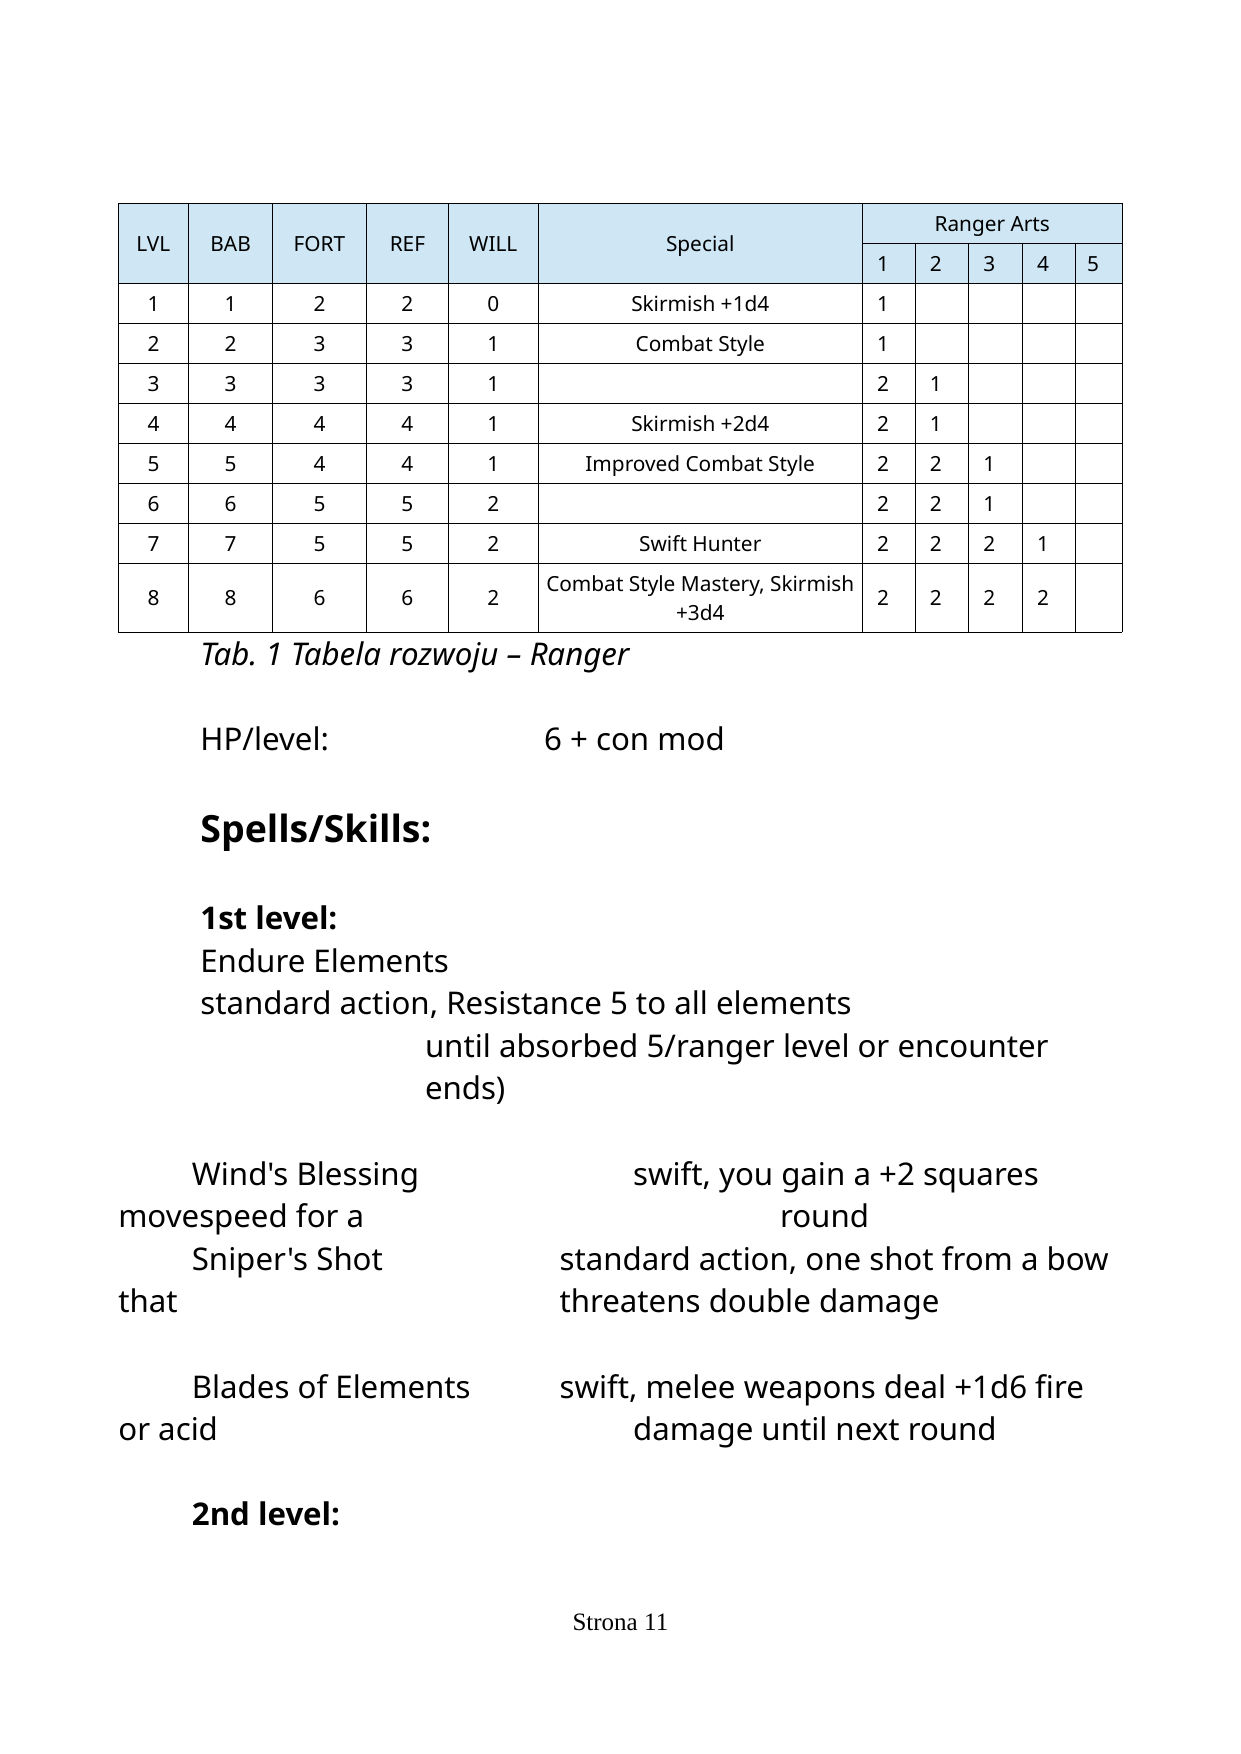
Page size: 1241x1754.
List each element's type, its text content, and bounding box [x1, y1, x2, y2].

table_cell [1023, 324, 1075, 363]
table_cell [1076, 324, 1122, 363]
table_cell Combat Style [539, 324, 862, 363]
table_cell 1 [449, 404, 538, 443]
table_cell 3 [367, 364, 448, 403]
table_cell [1023, 284, 1075, 323]
table_cell 2 [863, 524, 915, 563]
table_cell [1076, 564, 1122, 632]
table_cell [1023, 404, 1075, 443]
table_header BAB [189, 204, 272, 283]
table_cell 2 [916, 244, 968, 283]
table_cell 1 [916, 364, 968, 403]
table_cell 5 [367, 524, 448, 563]
table_cell 2 [969, 564, 1022, 632]
text Wind's Blessing swift, you gain a +2 squares movespeed for a round [118, 1109, 1122, 1237]
table_cell 1 [449, 324, 538, 363]
table_cell [1076, 484, 1122, 523]
text Sniper's Shot standard action, one shot from a bow that threatens double damage [118, 1237, 1122, 1322]
text 1st level: [118, 896, 1122, 938]
table_cell 2 [863, 444, 915, 483]
table_cell 2 [273, 284, 366, 323]
table_header LVL [119, 204, 188, 283]
table_cell 4 [273, 404, 366, 443]
table_cell [969, 364, 1022, 403]
table_cell 8 [119, 564, 188, 632]
table_cell 1 [449, 444, 538, 483]
table_cell 3 [367, 324, 448, 363]
table_cell [1076, 364, 1122, 403]
table_cell 2 [1023, 564, 1075, 632]
text Tab. 1 Tabela rozwoju – Ranger [118, 633, 1122, 674]
table_cell 0 [449, 284, 538, 323]
table_cell 2 [119, 324, 188, 363]
table_header Ranger Arts [863, 204, 1122, 243]
table_cell 2 [863, 484, 915, 523]
table_cell 6 [367, 564, 448, 632]
table_cell 5 [367, 484, 448, 523]
table_cell 1 [863, 244, 915, 283]
table_cell [1023, 364, 1075, 403]
table_cell 2 [916, 524, 968, 563]
table_cell [969, 404, 1022, 443]
table_cell 2 [863, 564, 915, 632]
table_cell 5 [273, 484, 366, 523]
table_cell [1076, 444, 1122, 483]
table_cell 6 [119, 484, 188, 523]
table_cell 3 [119, 364, 188, 403]
table_cell 6 [189, 484, 272, 523]
table_cell 4 [1023, 244, 1075, 283]
table_cell 1 [1023, 524, 1075, 563]
table_cell 1 [916, 404, 968, 443]
table_cell 4 [119, 404, 188, 443]
table_cell 1 [189, 284, 272, 323]
table_cell Improved Combat Style [539, 444, 862, 483]
table_header FORT [273, 204, 366, 283]
table_cell 2 [916, 484, 968, 523]
text Blades of Elements swift, melee weapons deal +1d6 fire or acid damage until next round 2nd level: [118, 1364, 1122, 1535]
table_cell 2 [863, 364, 915, 403]
table_cell [969, 324, 1022, 363]
table_cell [916, 324, 968, 363]
table_cell 1 [119, 284, 188, 323]
table_cell [1023, 484, 1075, 523]
table_cell 4 [273, 444, 366, 483]
table_cell 3 [273, 364, 366, 403]
table_cell Skirmish +2d4 [539, 404, 862, 443]
table_cell 2 [969, 524, 1022, 563]
table_cell 2 [916, 564, 968, 632]
table_header REF [367, 204, 448, 283]
table_cell [1076, 524, 1122, 563]
table_cell [1023, 444, 1075, 483]
table_cell 3 [273, 324, 366, 363]
text Spells/Skills: [118, 802, 1122, 896]
table_header WILL [449, 204, 538, 283]
table_cell 5 [189, 444, 272, 483]
table_cell Skirmish +1d4 [539, 284, 862, 323]
table_cell Swift Hunter [539, 524, 862, 563]
table_cell 1 [969, 484, 1022, 523]
table_cell 2 [189, 324, 272, 363]
table_cell [539, 484, 862, 523]
table_header Special [539, 204, 862, 283]
table_cell [969, 284, 1022, 323]
table_cell 1 [863, 324, 915, 363]
table_cell 5 [119, 444, 188, 483]
text HP/level: 6 + con mod [118, 717, 1122, 760]
table_cell 4 [189, 404, 272, 443]
table_cell 5 [273, 524, 366, 563]
table_cell 2 [449, 564, 538, 632]
table_cell 5 [1076, 244, 1122, 283]
table_cell 3 [189, 364, 272, 403]
table_cell 2 [449, 484, 538, 523]
table_cell 2 [916, 444, 968, 483]
table_cell 3 [969, 244, 1022, 283]
table_cell 1 [969, 444, 1022, 483]
table_cell 2 [449, 524, 538, 563]
table_cell [1076, 284, 1122, 323]
table_cell 4 [367, 444, 448, 483]
table_cell 2 [367, 284, 448, 323]
table_cell 6 [273, 564, 366, 632]
table_cell 1 [449, 364, 538, 403]
table_cell 8 [189, 564, 272, 632]
table_cell 2 [863, 404, 915, 443]
table_cell 4 [367, 404, 448, 443]
table_cell 7 [189, 524, 272, 563]
table_cell [1076, 404, 1122, 443]
table_cell 1 [863, 284, 915, 323]
text Endure Elements standard action, Resistance 5 to all elements until absorbed 5/ranger level or encounter ends) [118, 938, 1122, 1109]
table_cell Combat Style Mastery, Skirmish +3d4 [539, 564, 862, 632]
table_cell [916, 284, 968, 323]
table_cell [539, 364, 862, 403]
table_cell 7 [119, 524, 188, 563]
